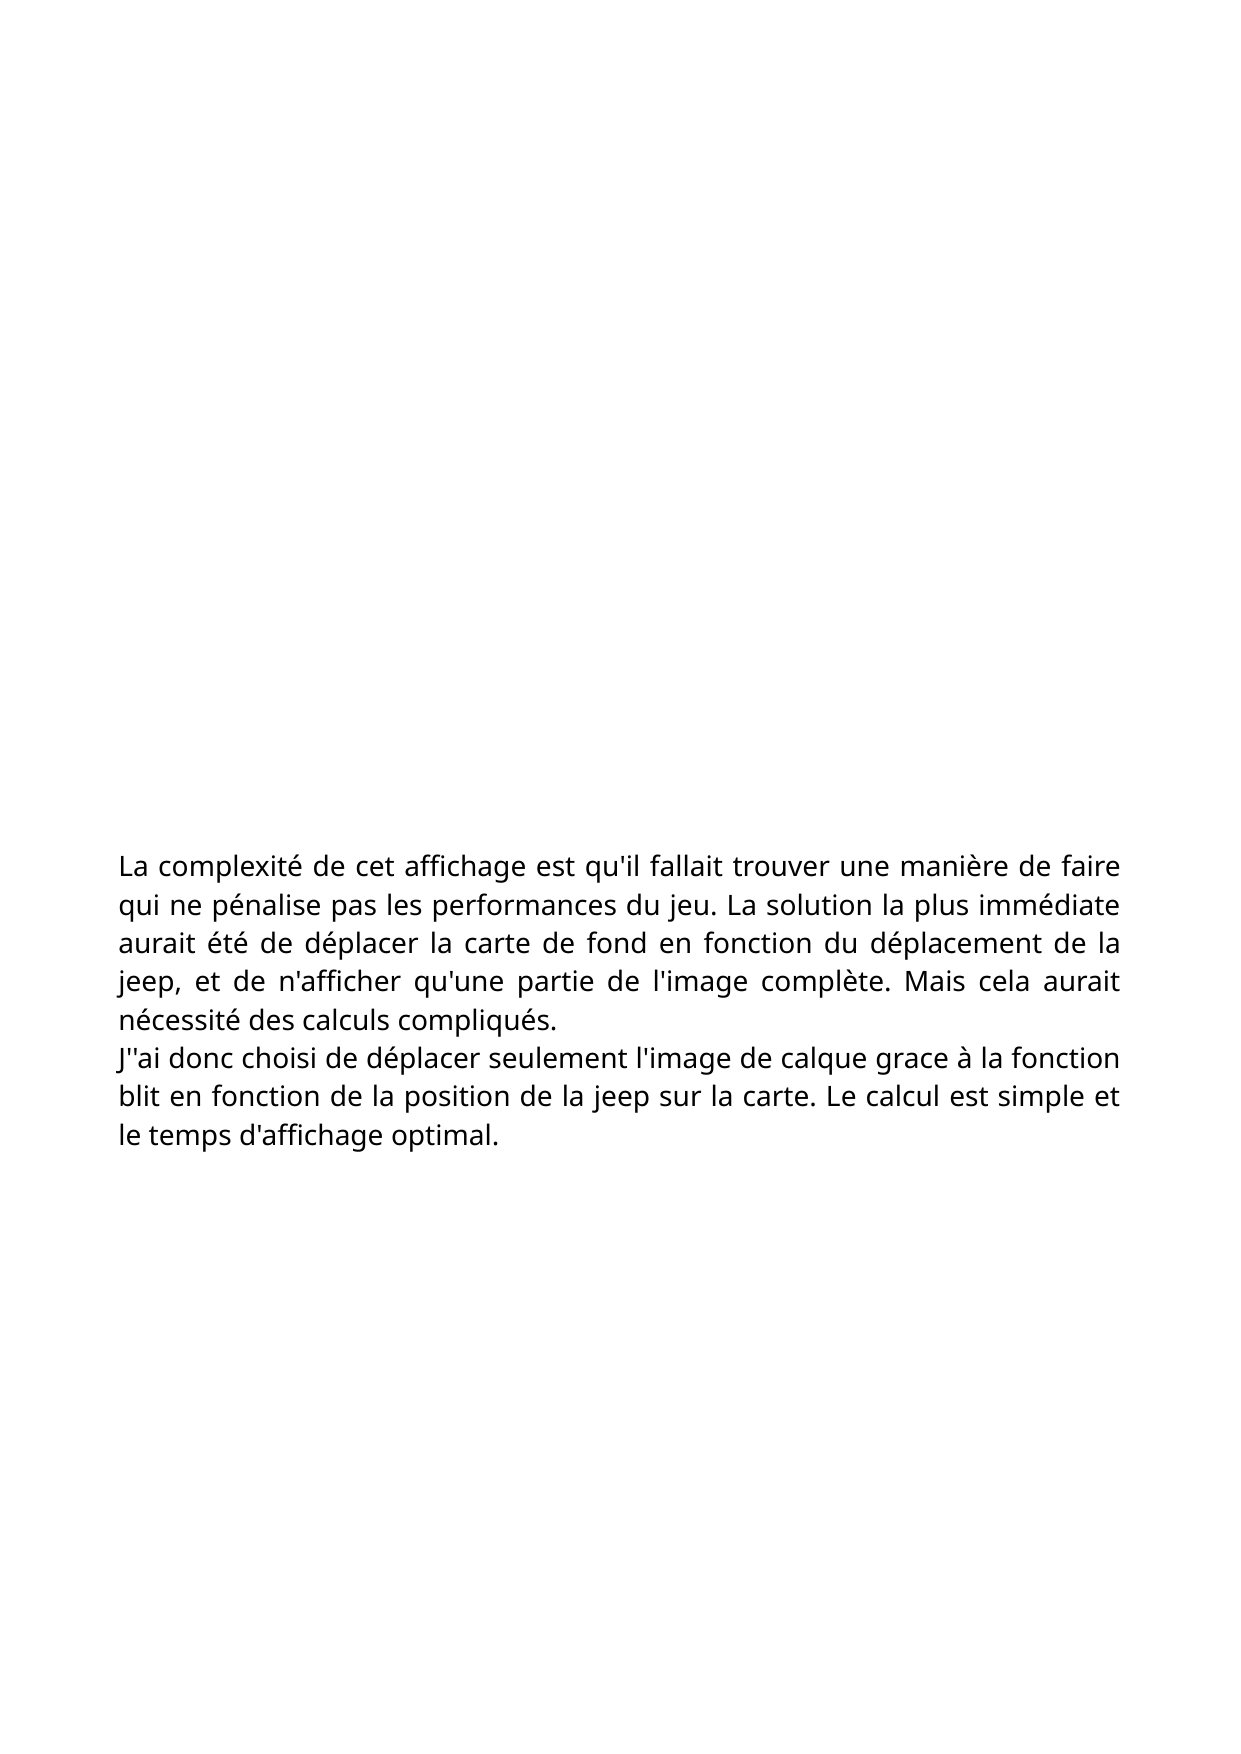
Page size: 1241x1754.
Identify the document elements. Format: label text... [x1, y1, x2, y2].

text J''ai donc choisi de déplacer seulement l'image de calque grace à la fonction blit en fonction de la position de la jeep sur la carte. Le calcul est simple et le temps d'affichage optimal. [118, 1038, 1122, 1153]
text La complexité de cet affichage est qu'il fallait trouver une manière de faire qui ne pénalise pas les performances du jeu. La solution la plus immédiate aurait été de déplacer la carte de fond en fonction du déplacement de la jeep, et de n'afficher qu'une partie de l'image complète. Mais cela aurait nécessité des calculs compliqués. [118, 846, 1122, 1038]
